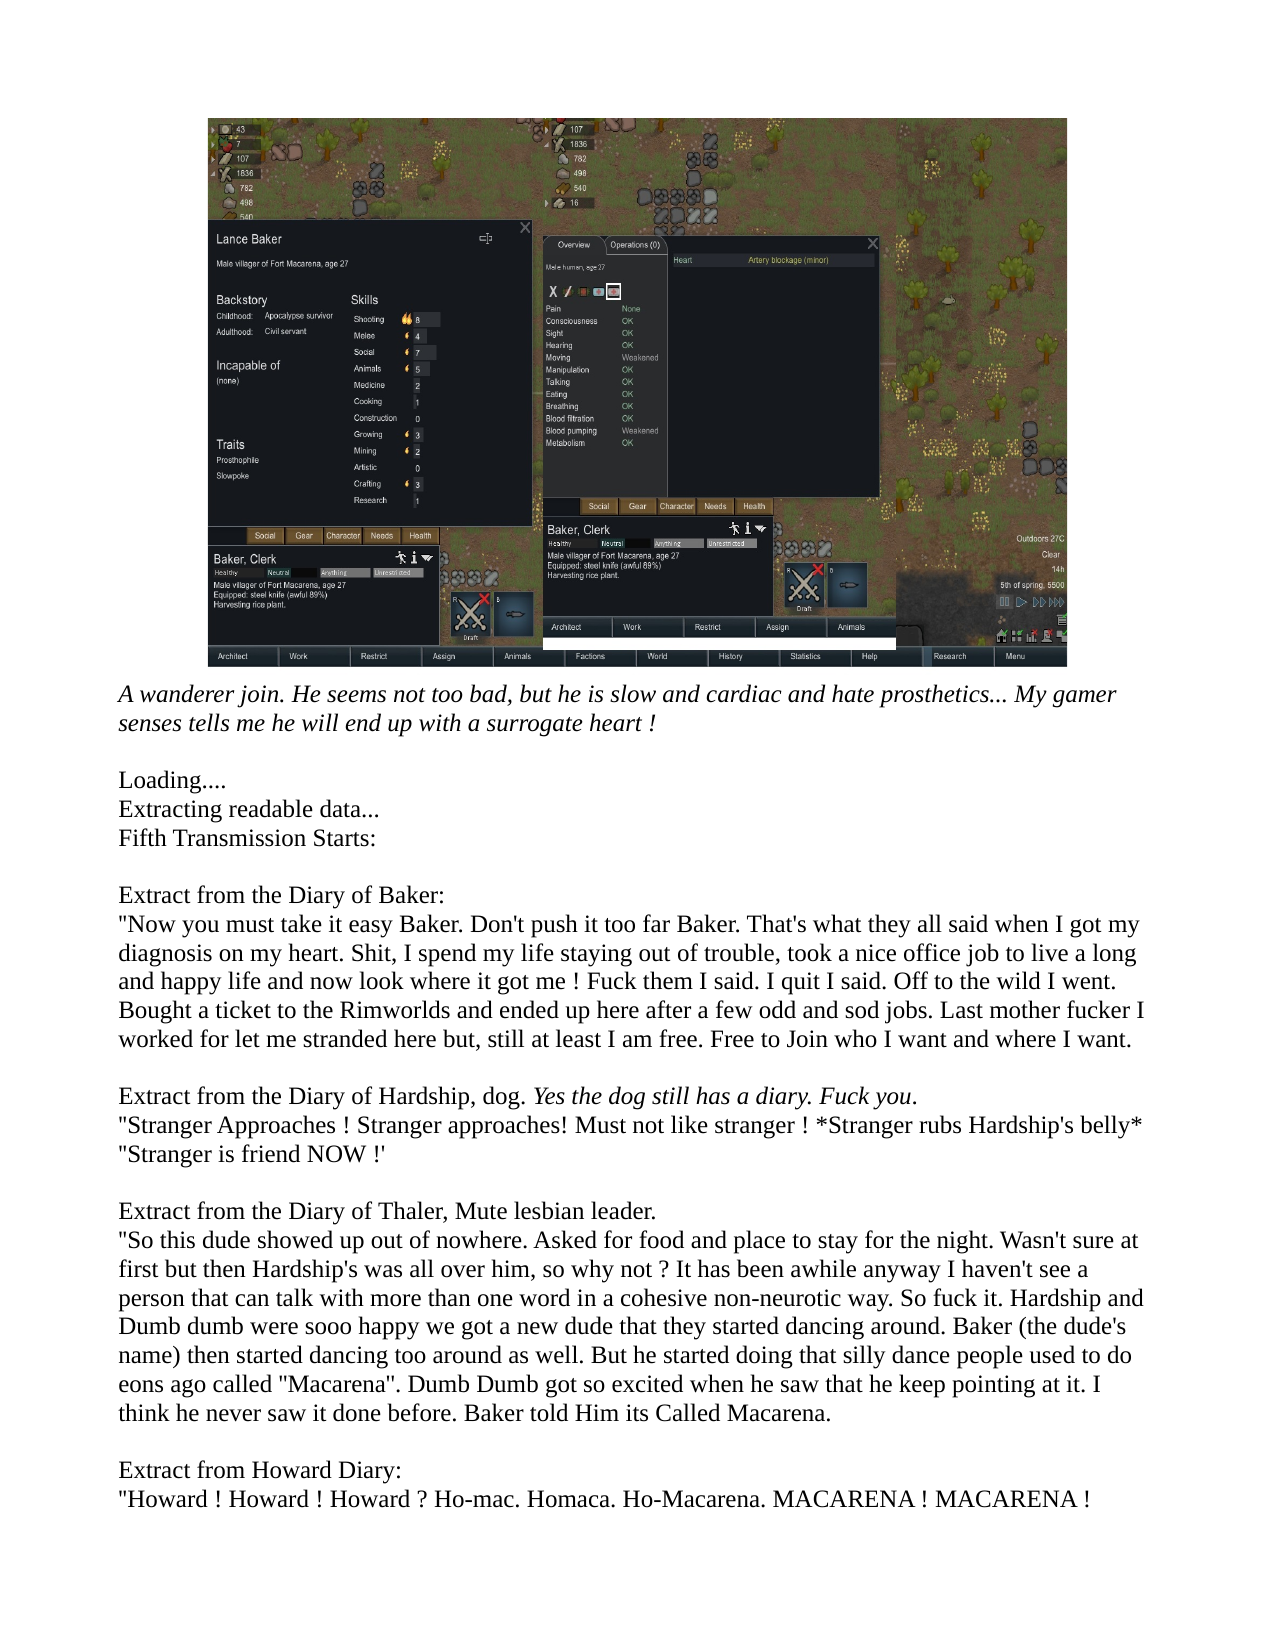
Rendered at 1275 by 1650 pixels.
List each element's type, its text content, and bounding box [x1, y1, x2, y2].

text A wanderer join. He seems not too bad, but he is slow and cardiac and hate prosthetics... My gamer senses tells me he will end up with a surrogate heart ! [118, 118, 1157, 736]
text ''So this dude showed up out of nowhere. Asked for food and place to stay for the night. Wasn't sure at first but then Hardship's was all over him, so why not ? It has been awhile anyway I haven't see a person that can talk with more than one word in a cohesive non-neurotic way. So fuck it. Hardship and Dumb dumb were sooo happy we got a new dude that they started dancing around. Baker (the dude's name) then started dancing too around as well. But he started doing that silly dance people used to do eons ago called ''Macarena''. Dumb Dumb got so excited when he saw that he keep pointing at it. I think he never saw it done before. Baker told Him its Called Macarena. [118, 1225, 1157, 1426]
text Extract from the Diary of Thaler, Mute lesbian leader. [118, 1196, 1157, 1225]
text Extract from the Diary of Baker: [118, 880, 1157, 909]
text ''Howard ! Howard ! Howard ? Ho-mac. Homaca. Ho-Macarena. MACARENA ! MACARENA ! [118, 1484, 1157, 1513]
text Loading.... [118, 765, 1157, 794]
picture [207, 118, 1068, 679]
text Extract from the Diary of Hardship, dog. Yes the dog still has a diary. Fuck you. [118, 1081, 1157, 1110]
text Extracting readable data... [118, 794, 1157, 823]
text ''Now you must take it easy Baker. Don't push it too far Baker. That's what they all said when I got my diagnosis on my heart. Shit, I spend my life staying out of trouble, took a nice office job to live a long and happy life and now look where it got me ! Fuck them I said. I quit I said. Off to the wild I went. Bought a ticket to the Rimworlds and ended up here after a few odd and sod jobs. Last mother fucker I worked for let me stranded here but, still at least I am free. Free to Join who I want and where I want. [118, 909, 1157, 1053]
text ''Stranger Approaches ! Stranger approaches! Must not like stranger ! *Stranger rubs Hardship's belly* ''Stranger is friend NOW !' [118, 1110, 1157, 1168]
text Extract from Howard Diary: [118, 1455, 1157, 1484]
text Fifth Transmission Starts: [118, 823, 1157, 851]
